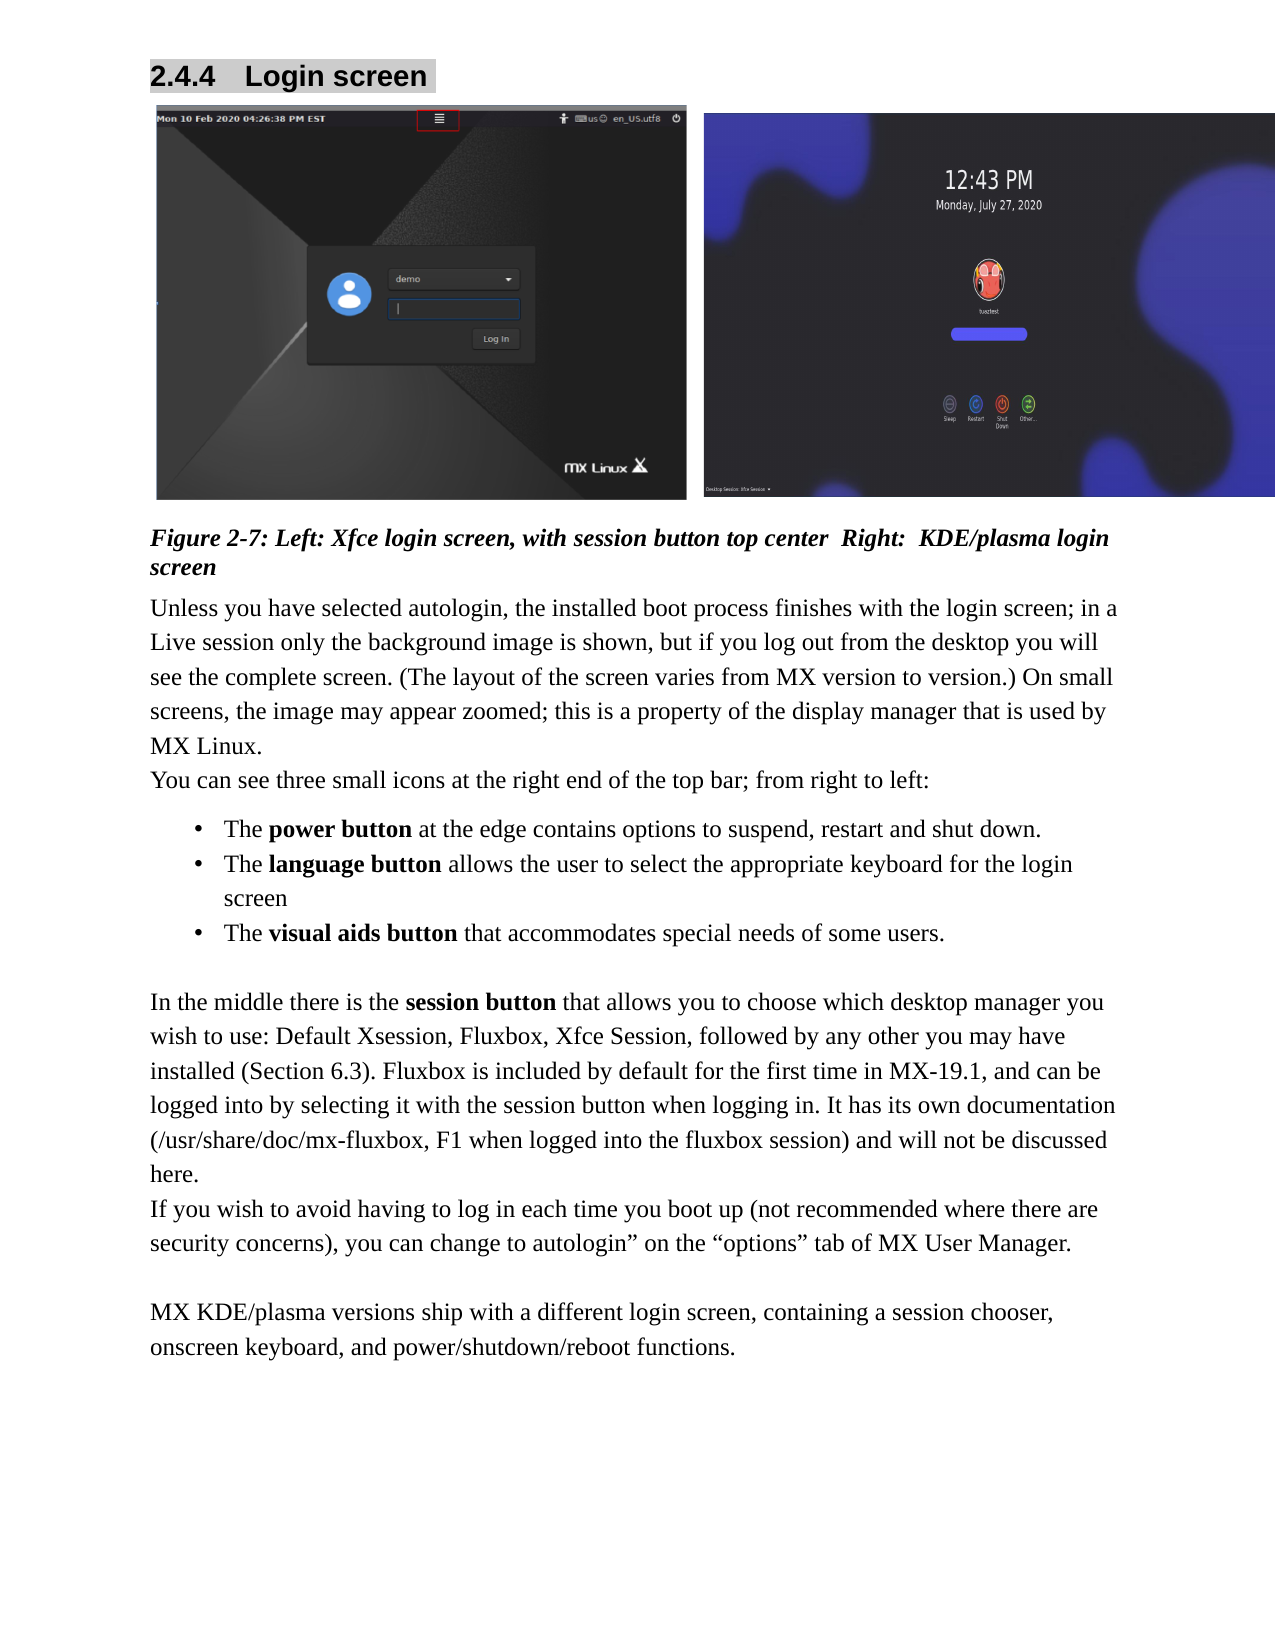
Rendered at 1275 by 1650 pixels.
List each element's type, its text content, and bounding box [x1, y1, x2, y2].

list The visual aids button that accommodates special needs of some users. [194, 918, 1125, 947]
picture [703, 113, 1275, 497]
text In the middle there is the session button that allows you to choose which desktop manager you wish to use: Default Xsession, Fluxbox, Xfce Session, followed by any other you may have installed (Section 6.3). Fluxbox is included by default for the first time in MX-19.1, and can be logged into by selecting it with the session button when logging in. It has its own documentation (/usr/share/doc/mx-fluxbox, F1 when logged into the fluxbox session) and will not be discussed here. [150, 987, 1125, 1188]
text Figure 2-7: Left: Xfce login screen, with session button top center Right: KDE/plasma login screen [150, 523, 1125, 581]
list The power button at the edge contains options to suspend, restart and shut down. [194, 814, 1125, 843]
text MX KDE/plasma versions ship with a different login screen, containing a session chooser, onscreen keyboard, and power/shutdown/reboot functions. [150, 1297, 1125, 1360]
text If you wish to avoid having to log in each time you boot up (not recommended where there are security concerns), you can change to autologin” on the “options” tab of MX User Manager. [150, 1194, 1125, 1257]
text Unless you have selected autologin, the installed boot process finishes with the login screen; in a Live session only the background image is shown, but if you log out from the desktop you will see the complete screen. (The layout of the screen varies from MX version to version.) On small screens, the image may appear zoomed; this is a property of the display manager that is used by MX Linux. [150, 593, 1125, 760]
text You can see three small icons at the right end of the top bar; from right to left: [150, 765, 1125, 794]
list The language button allows the user to select the appropriate keyboard for the login screen [194, 849, 1125, 912]
subtitle 2.4.4 Login screen [436, 59, 1125, 93]
picture [156, 105, 687, 500]
